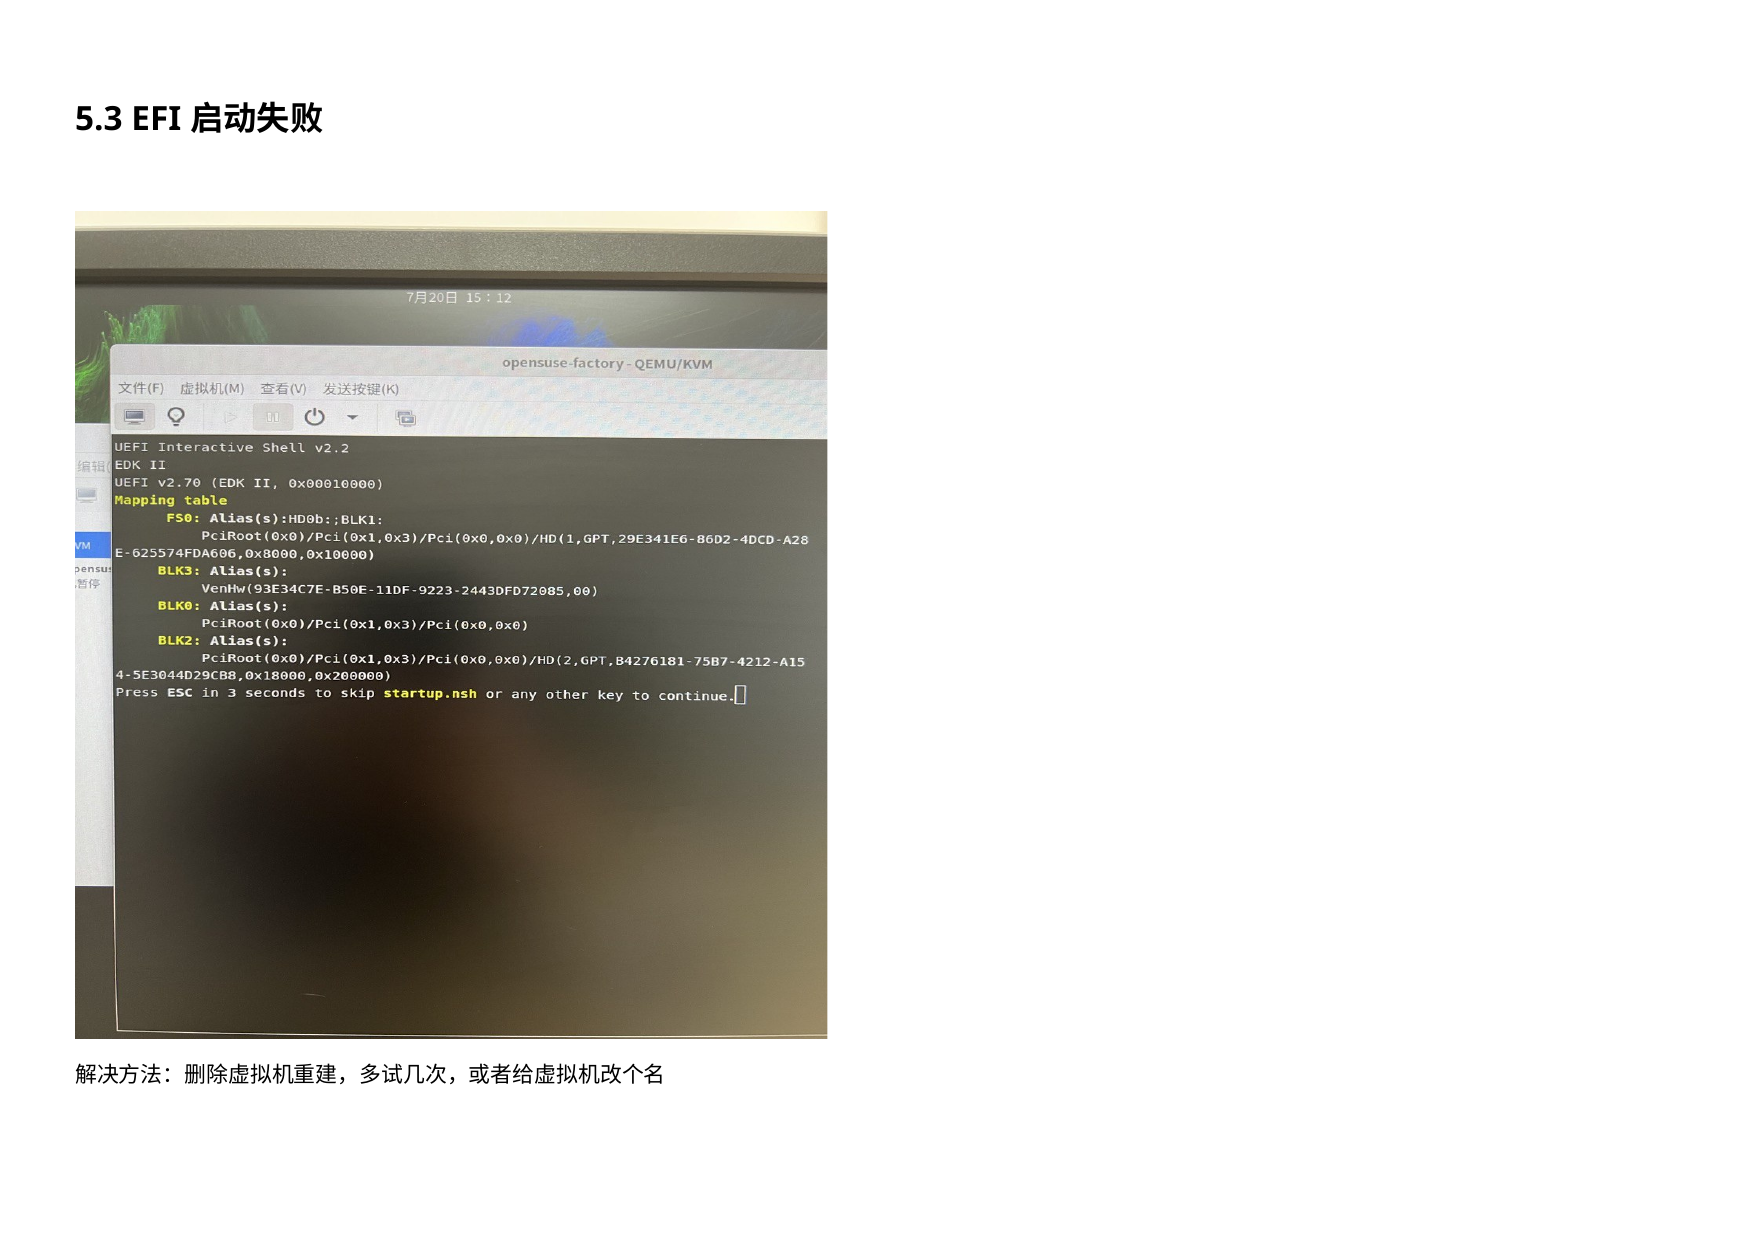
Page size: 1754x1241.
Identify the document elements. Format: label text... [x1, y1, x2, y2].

picture [75, 211, 828, 1039]
text 解决方法：删除虚拟机重建，多试几次，或者给虚拟机改个名 [75, 1056, 1679, 1089]
subtitle 5.3 EFI 启动失败 [75, 84, 1679, 149]
